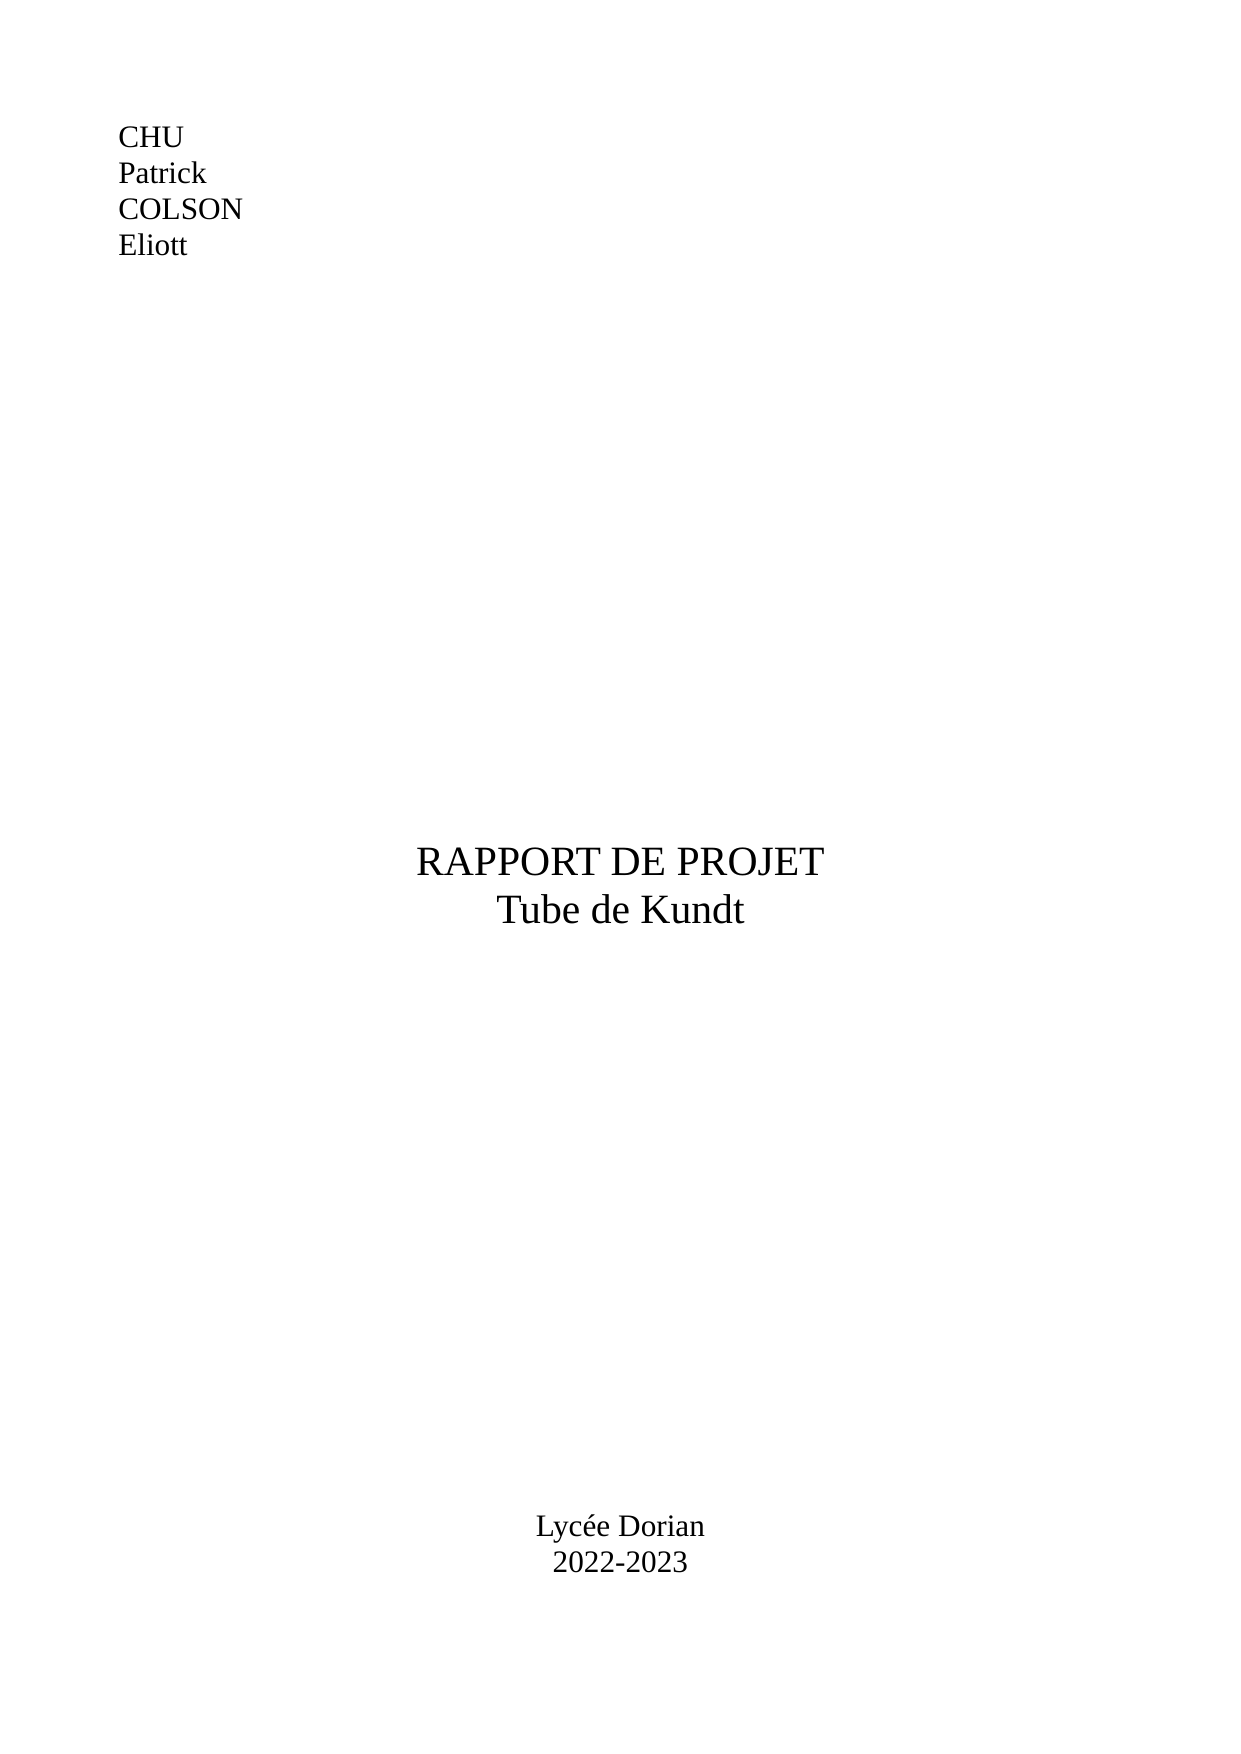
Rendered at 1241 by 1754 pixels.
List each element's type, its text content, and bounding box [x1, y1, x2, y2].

text Tube de Kundt [118, 885, 1122, 933]
text COLSON [118, 190, 1122, 226]
text Patrick [118, 154, 1122, 190]
text Eliott [118, 226, 1122, 262]
text Lycée Dorian [118, 1508, 1122, 1544]
text RAPPORT DE PROJET [118, 837, 1122, 885]
text 2022-2023 [118, 1544, 1122, 1579]
text CHU [118, 118, 1122, 154]
